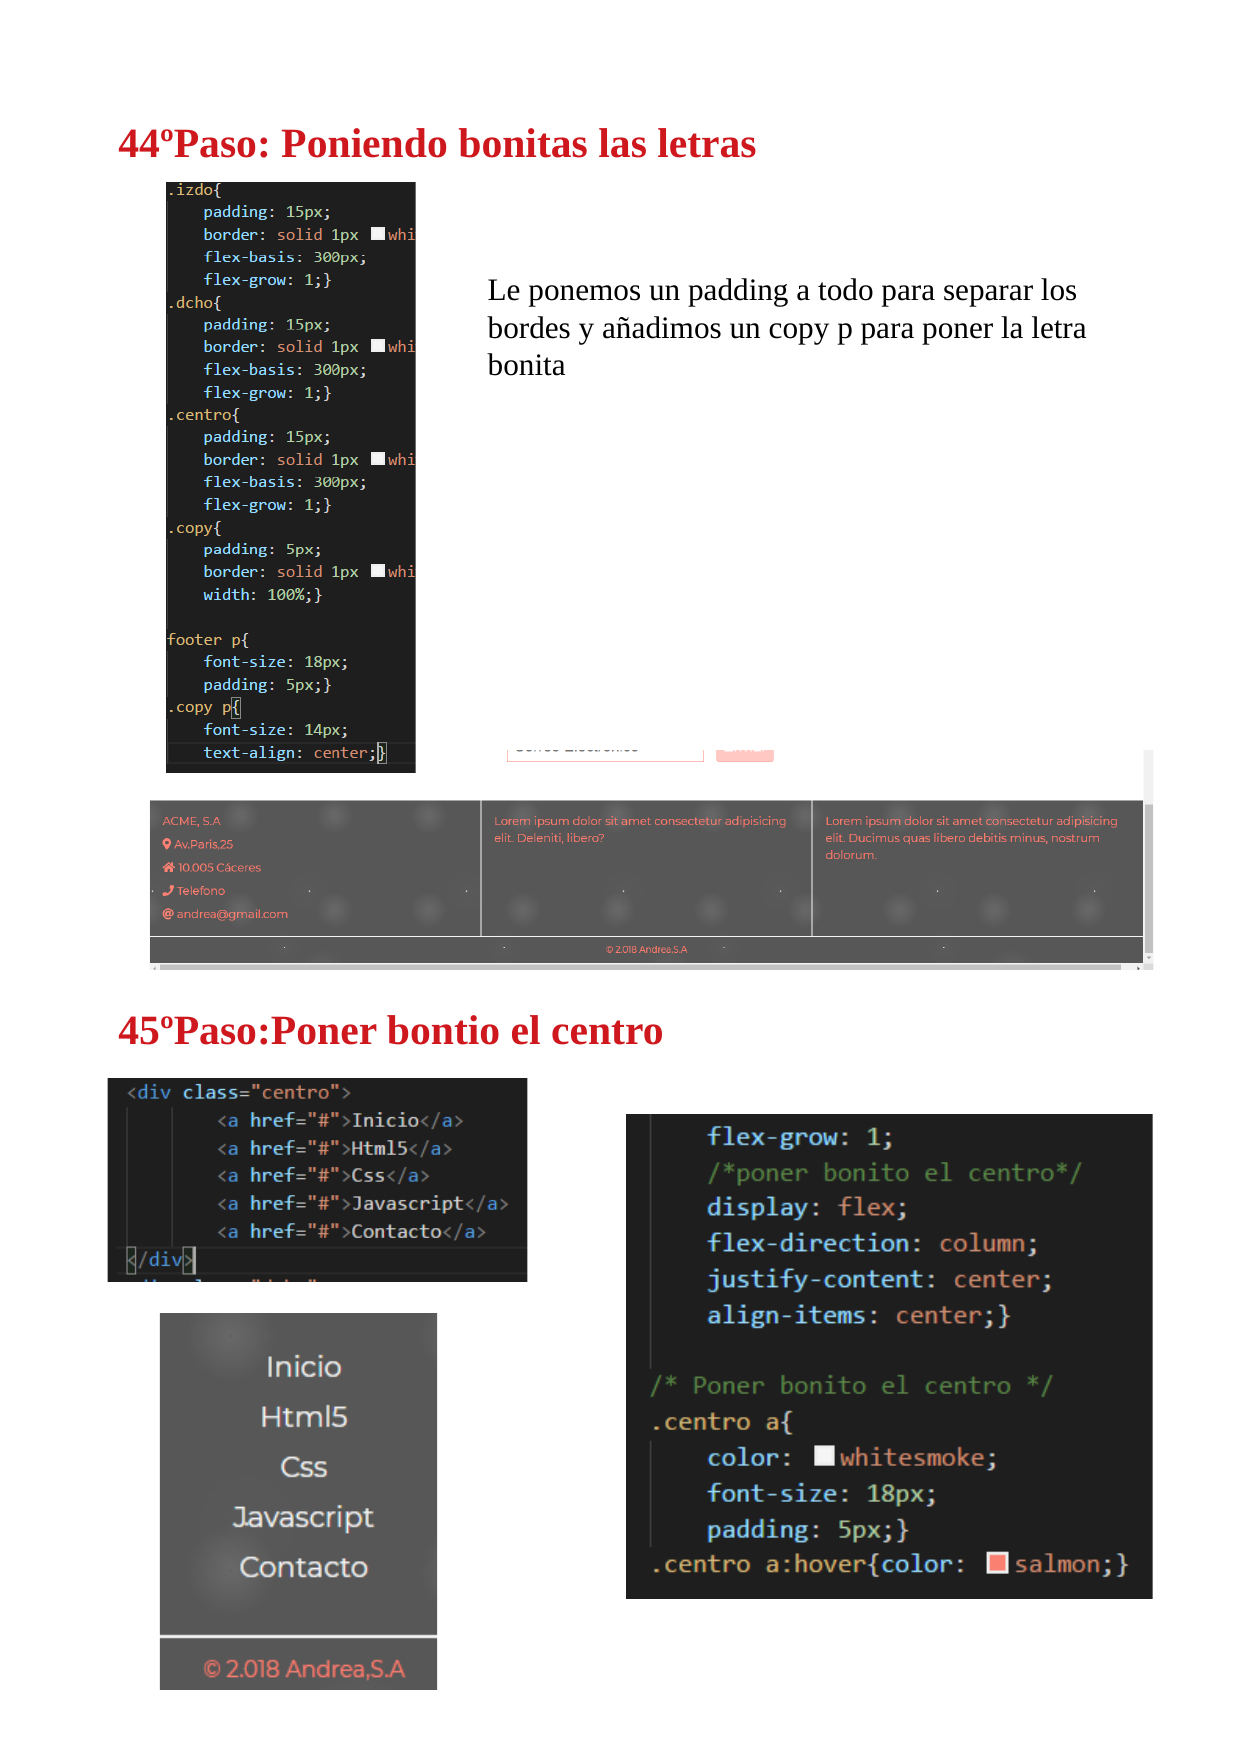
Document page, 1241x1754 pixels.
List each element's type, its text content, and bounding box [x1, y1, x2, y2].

picture [626, 1114, 1153, 1599]
text Le ponemos un padding a todo para separar los bordes y añadimos un copy p para poner la letra bonita [416, 262, 1122, 382]
picture [107, 1078, 528, 1282]
text 44ºPaso: Poniendo bonitas las letras [118, 118, 1122, 166]
text [118, 262, 166, 382]
text 45ºPaso:Poner bontio el centro [118, 1006, 1122, 1053]
picture [149, 182, 1154, 970]
picture [159, 1313, 438, 1690]
